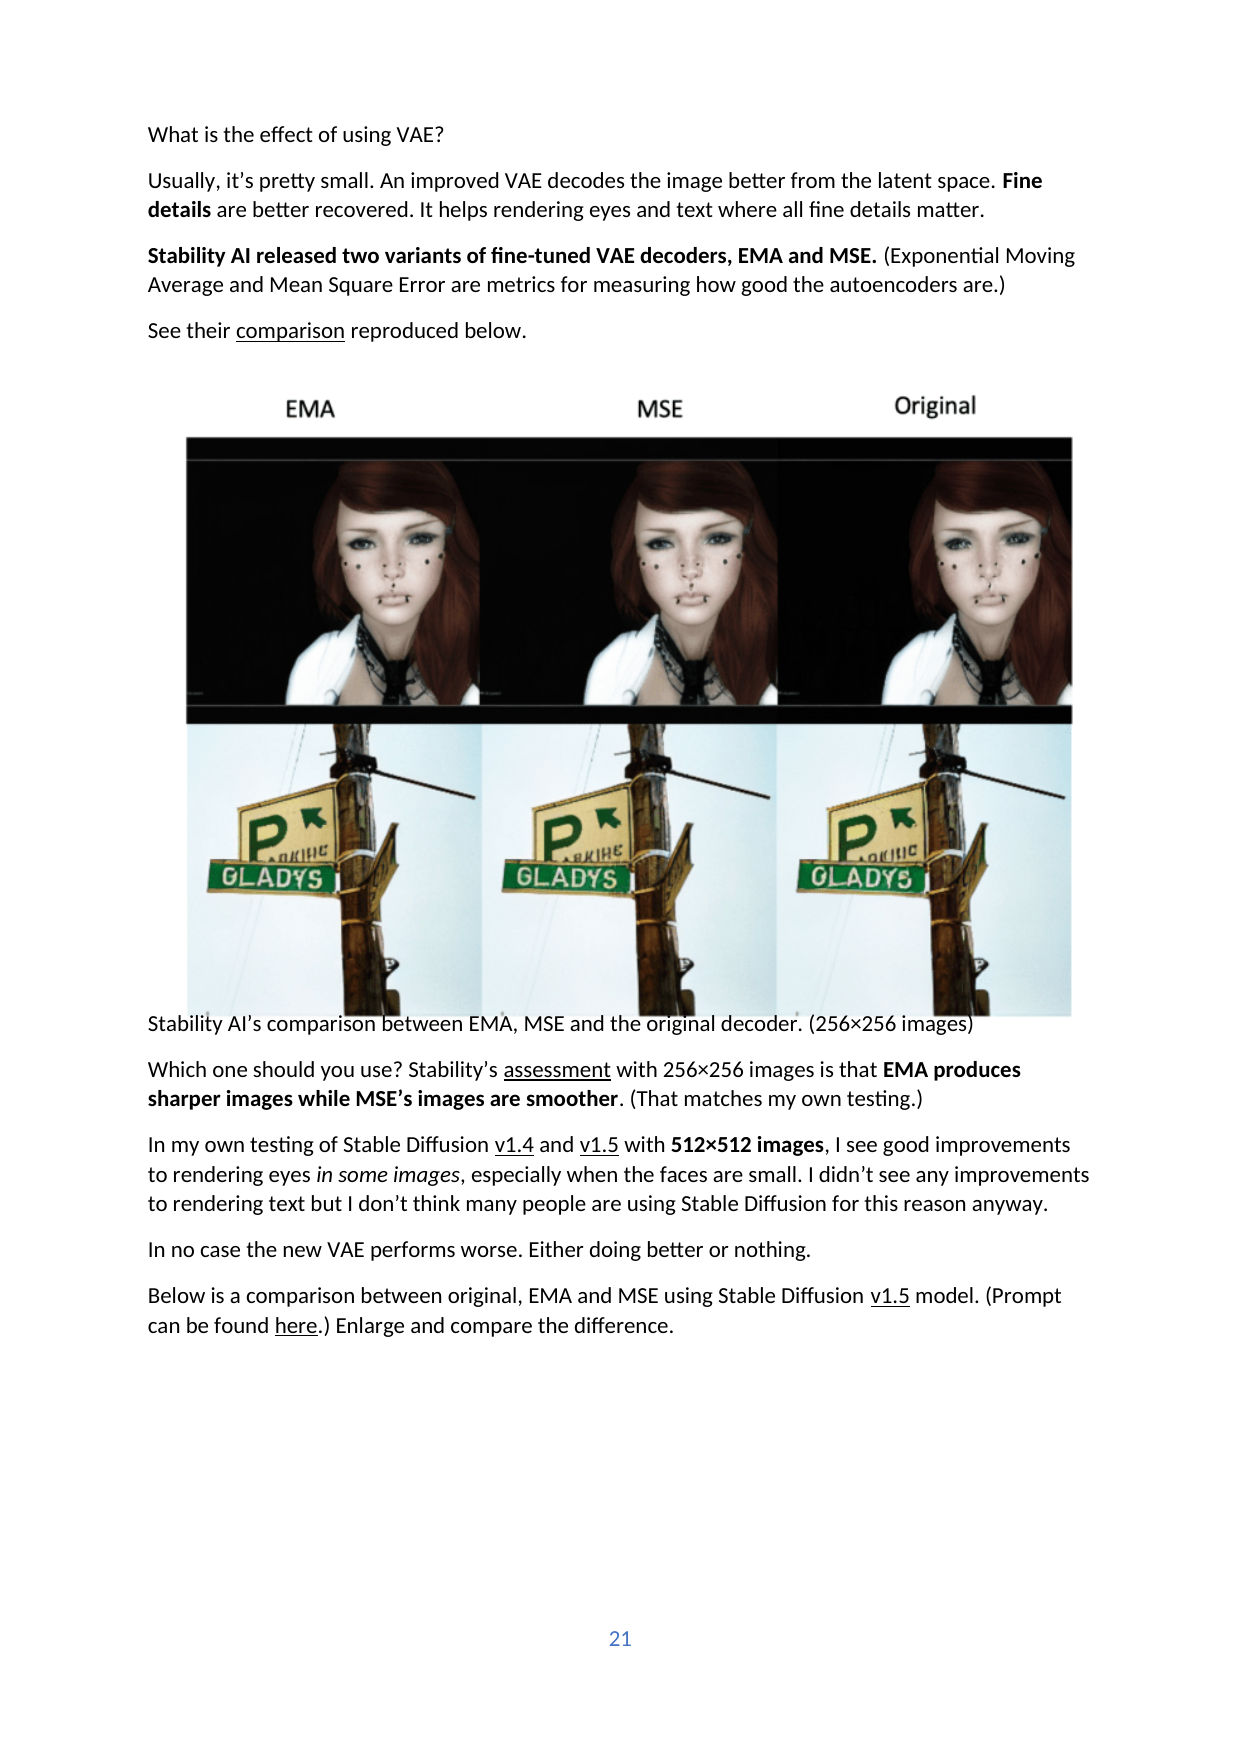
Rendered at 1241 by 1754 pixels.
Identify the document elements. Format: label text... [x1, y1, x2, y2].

text In no case the new VAE performs worse. Either doing better or nothing. [148, 1235, 1093, 1263]
text In my own testing of Stable Diffusion v1.4 and v1.5 with 512×512 images, I see good improvements to rendering eyes in some images, especially when the faces are small. I didn’t see any improvements to rendering text but I don’t think many people are using Stable Diffusion for this reason anyway. [148, 1131, 1093, 1217]
text Stability AI released two variants of fine-tuned VAE decoders, EMA and MSE. (Exponential Moving Average and Mean Square Error are metrics for measuring how good the autoencoders are.) [148, 241, 1093, 299]
text Usually, it’s pretty small. An improved VAE decodes the image better from the latent space. Fine details are better recovered. It helps rendering eyes and text where all fine details matter. [148, 166, 1093, 223]
text What is the effect of using VAE? [148, 120, 1093, 148]
text Stability AI’s comparison between EMA, MSE and the original decoder. (256×256 images) [148, 363, 1093, 385]
text Which one should you use? Stability’s assessment with 256×256 images is that EMA produces sharper images while MSE’s images are smoother. (That matches my own testing.) [148, 1055, 1093, 1113]
text Stability AI’s comparison between EMA, MSE and the original decoder. (256×256 images) [148, 1031, 1093, 1037]
text See their comparison reproduced below. [148, 317, 1093, 345]
text Below is a comparison between original, EMA and MSE using Stable Diffusion v1.5 model. (Prompt can be found here.) Enlarge and compare the difference. [148, 1281, 1093, 1339]
